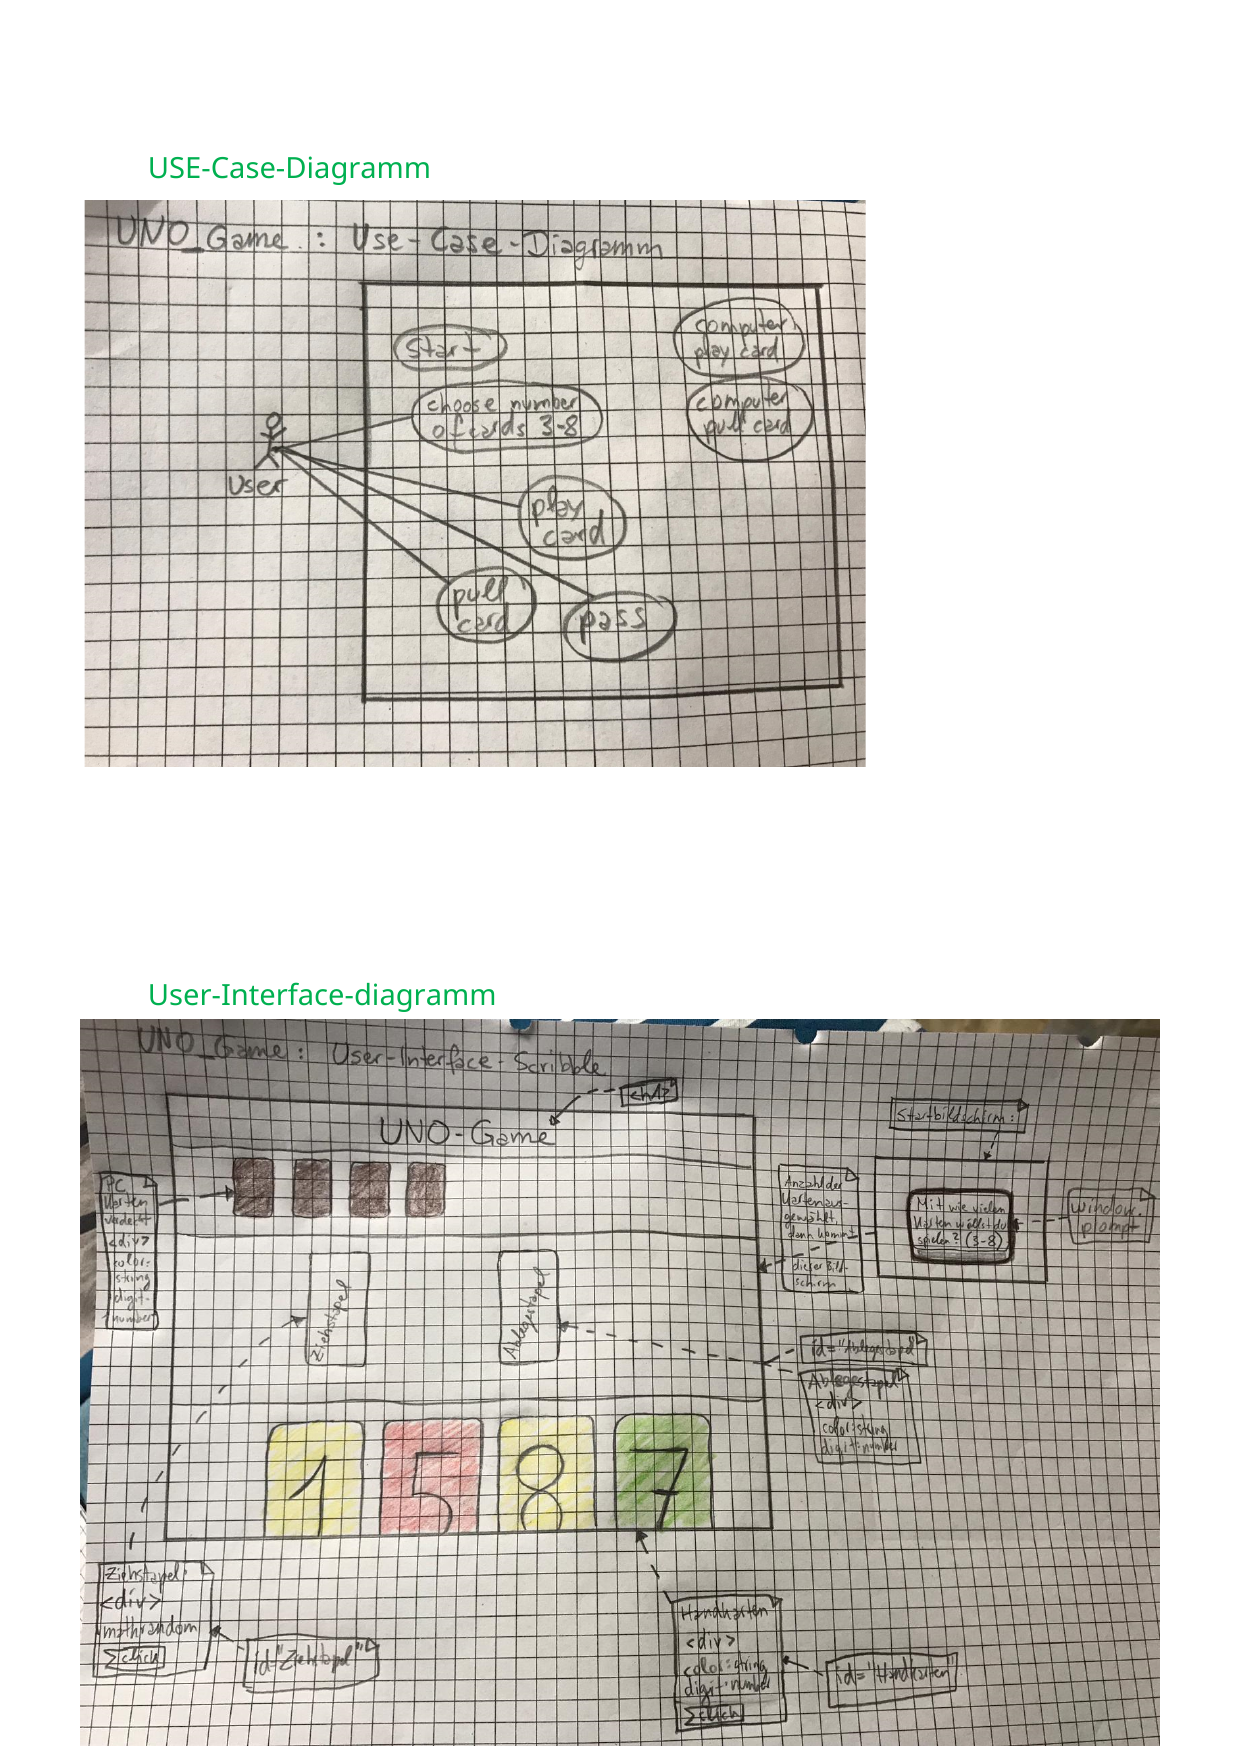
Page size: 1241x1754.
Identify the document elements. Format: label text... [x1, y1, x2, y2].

text User-Interface-diagramm [148, 974, 1093, 1014]
text USE-Case-Diagramm [148, 148, 1093, 187]
